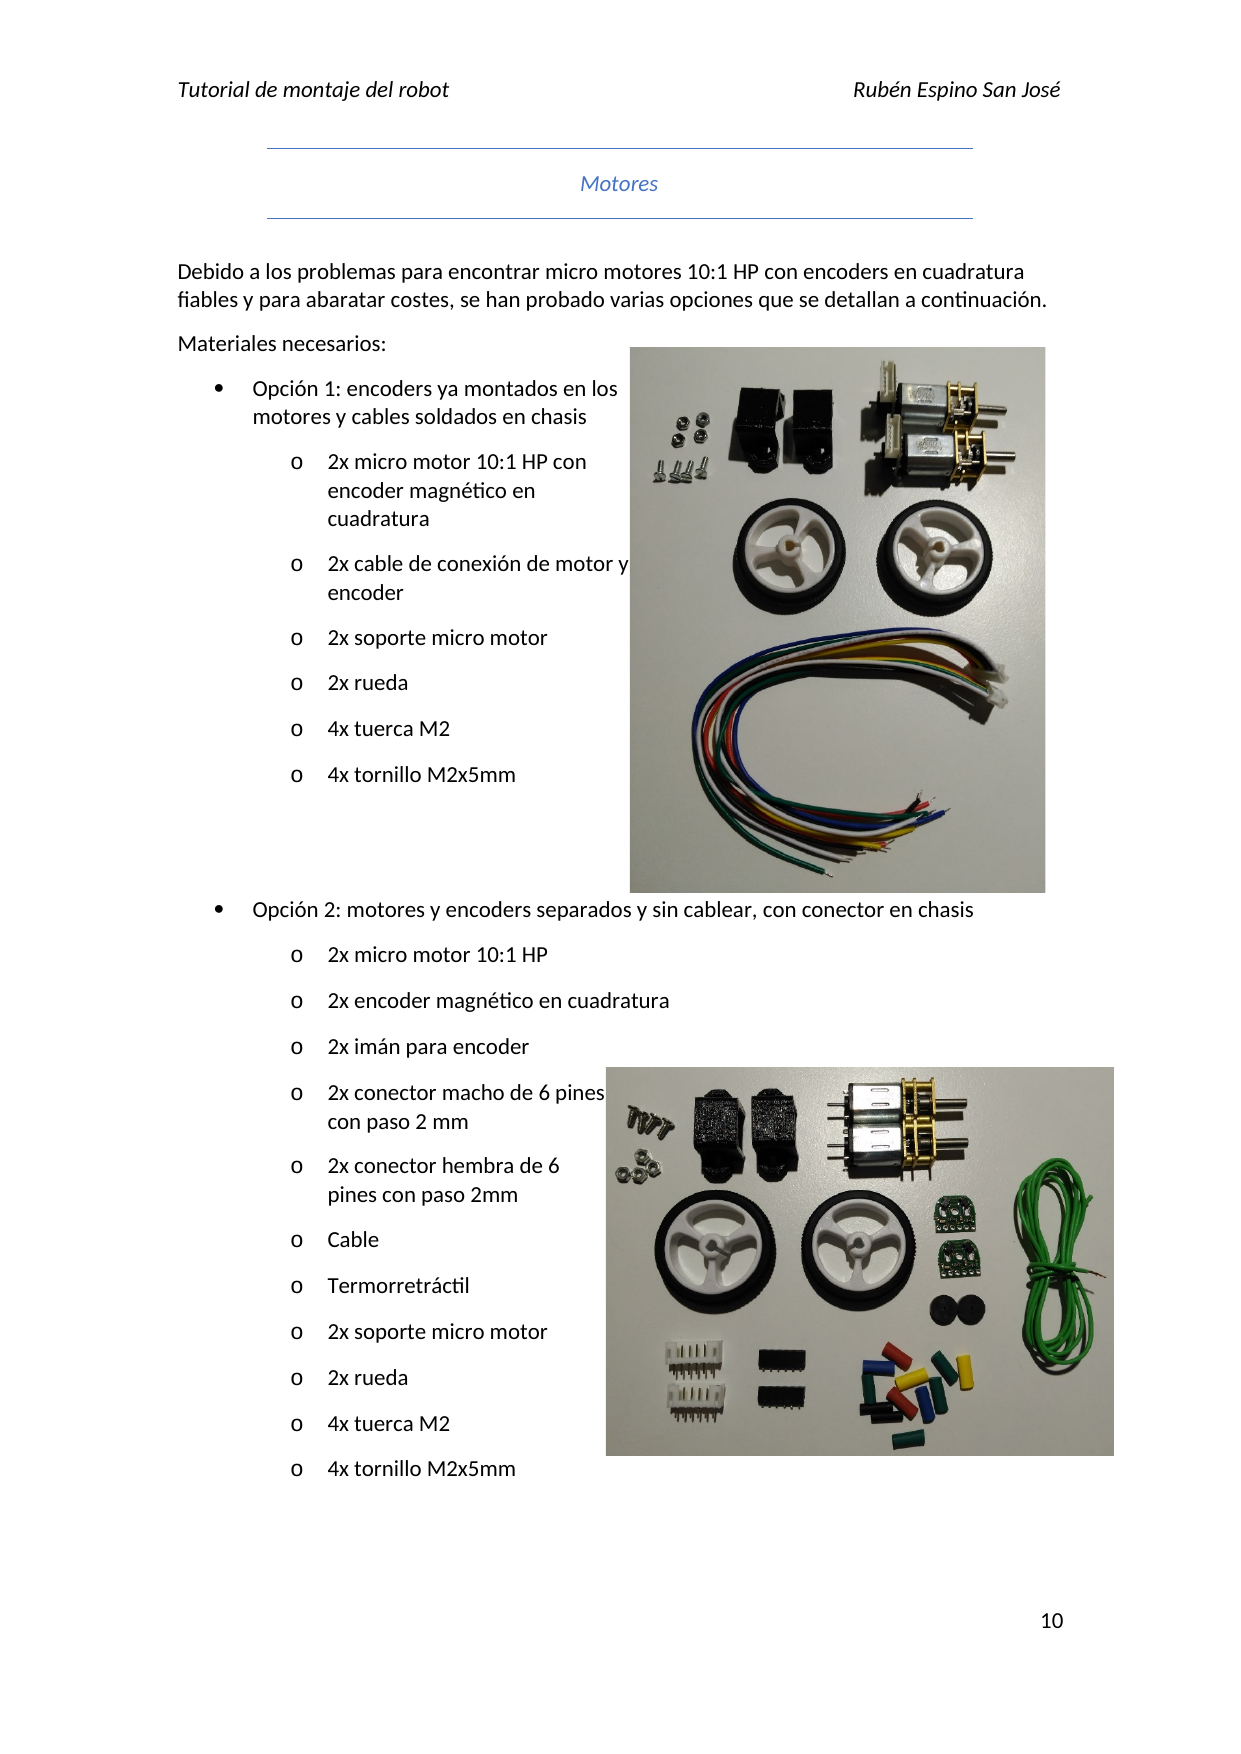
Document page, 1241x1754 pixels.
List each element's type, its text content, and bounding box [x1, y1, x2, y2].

list Opción 2: motores y encoders separados y sin cablear, con conector en chasis [215, 895, 1063, 923]
text Debido a los problemas para encontrar micro motores 10:1 HP con encoders en cuadratura fiables y para abaratar costes, se han probado varias opciones que se detallan a continuación. [177, 257, 1063, 313]
list Cable [290, 1225, 605, 1254]
list 2x encoder magnético en cuadratura [290, 986, 1063, 1015]
text Motores [267, 149, 973, 218]
list Opción 1: encoders ya montados en los motores y cables soldados en chasis [215, 374, 629, 430]
list [1046, 714, 1063, 743]
list 2x cable de conexión de motor y encoder [290, 549, 629, 606]
list 4x tornillo M2x5mm [290, 1454, 1063, 1484]
list [1046, 549, 1063, 606]
list [1046, 623, 1063, 652]
list 2x rueda [290, 668, 629, 698]
list 2x soporte micro motor [290, 623, 629, 652]
list 2x conector macho de 6 pines con paso 2 mm [290, 1078, 605, 1135]
list [1046, 447, 1063, 532]
list 2x soporte micro motor [290, 1317, 605, 1346]
list Termorretráctil [290, 1271, 605, 1300]
list 2x micro motor 10:1 HP con encoder magnético en cuadratura [290, 447, 629, 532]
list 4x tuerca M2 [290, 1409, 605, 1438]
list 2x imán para encoder [290, 1032, 1063, 1061]
list [1046, 668, 1063, 698]
list 4x tornillo M2x5mm [290, 760, 629, 789]
list 4x tuerca M2 [290, 714, 629, 743]
text Materiales necesarios: [177, 329, 1063, 358]
list 2x rueda [290, 1363, 605, 1392]
list [1046, 760, 1063, 789]
list 2x micro motor 10:1 HP [290, 940, 1063, 969]
list 2x conector hembra de 6 pines con paso 2mm [290, 1151, 605, 1209]
